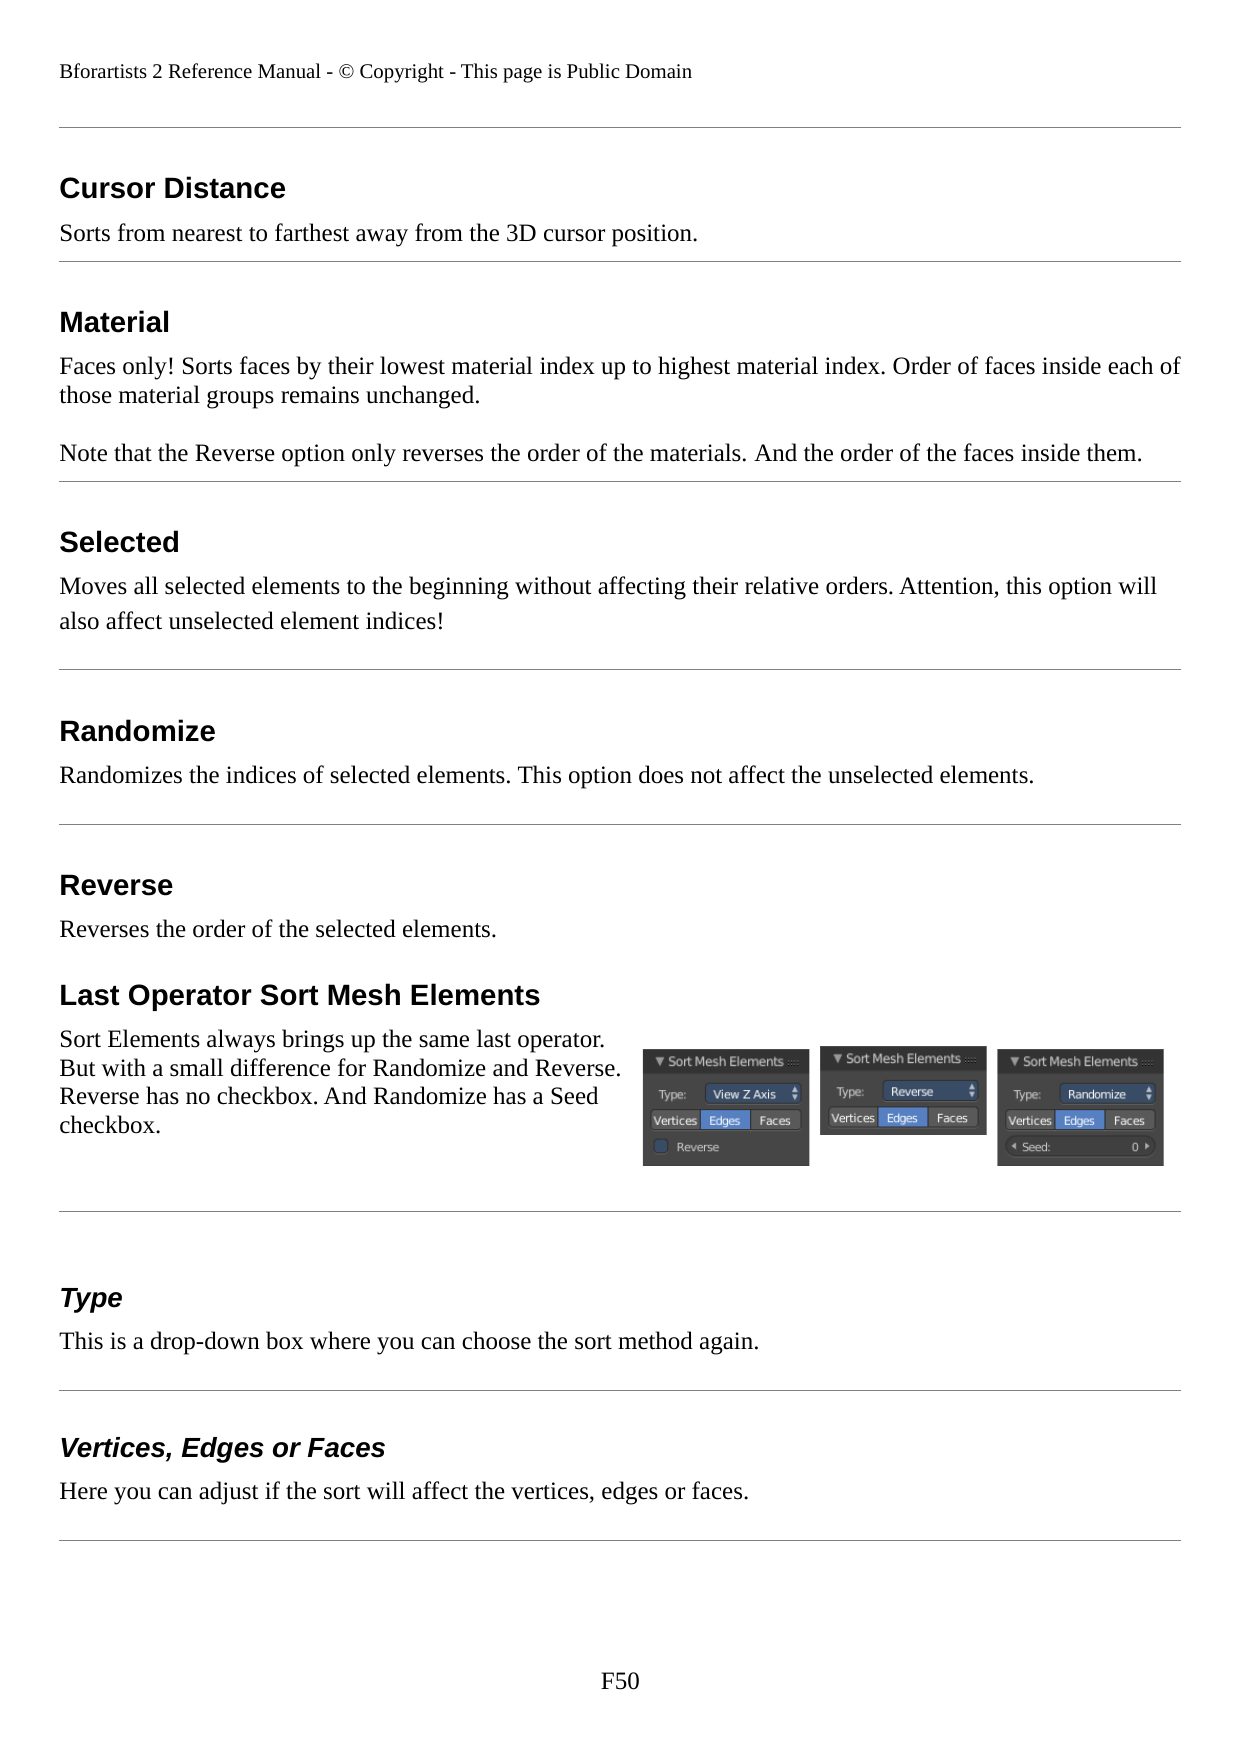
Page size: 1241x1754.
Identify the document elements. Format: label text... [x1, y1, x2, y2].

list Sorts from nearest to farthest away from the 3D cursor position. [59, 218, 1181, 246]
subtitle Selected [59, 525, 1181, 559]
list Note that the Reverse option only reverses the order of the materials. And the order of the faces inside them. [59, 438, 1181, 466]
text This is a drop-down box where you can choose the sort method again. [59, 1326, 1181, 1355]
text Randomizes the indices of selected elements. This option does not affect the unselected elements. [59, 760, 1181, 789]
text Moves all selected elements to the beginning without affecting their relative orders. Attention, this option will also affect unselected element indices! [59, 571, 1181, 634]
list Faces only! Sorts faces by their lowest material index up to highest material index. Order of faces inside each of those material groups remains unchanged. [59, 351, 1181, 409]
subtitle Material [59, 305, 1181, 339]
subtitle Cursor Distance [59, 171, 1181, 205]
subtitle Reverse [59, 868, 1181, 901]
subtitle Last Operator Sort Mesh Elements [59, 978, 1181, 1011]
picture [997, 1049, 1164, 1166]
text Reverses the order of the selected elements. [59, 914, 1181, 943]
picture [820, 1046, 987, 1135]
subtitle Type [59, 1282, 1181, 1314]
subtitle Randomize [59, 714, 1181, 747]
subtitle Vertices, Edges or Faces [59, 1432, 1181, 1464]
picture [642, 1049, 810, 1166]
subtitle Sort Elements always brings up the same last operator. But with a small difference for Randomize and Reverse. Reverse has no checkbox. And Randomize has a Seed checkbox. [59, 1024, 1181, 1139]
text Here you can adjust if the sort will affect the vertices, edges or faces. [59, 1476, 1181, 1505]
